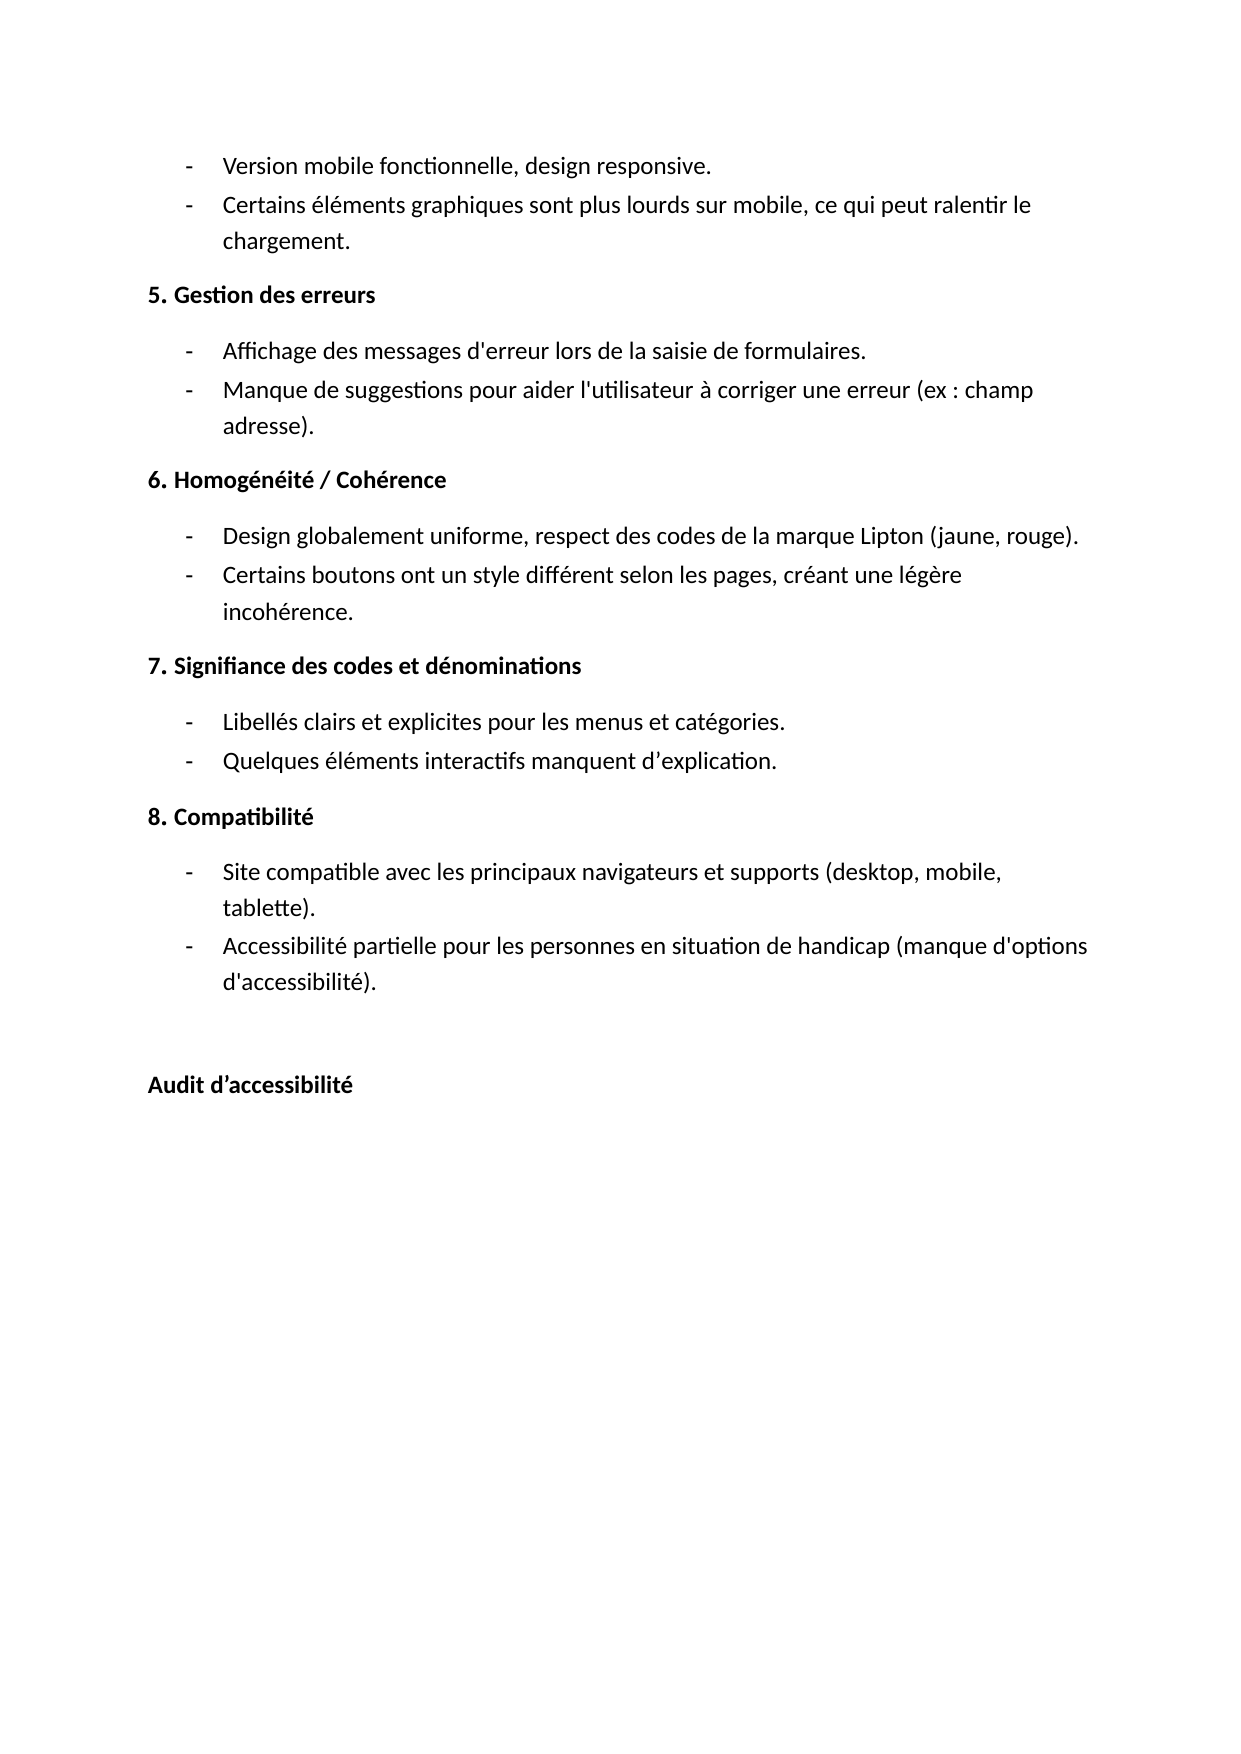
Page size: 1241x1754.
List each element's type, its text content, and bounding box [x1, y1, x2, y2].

list Certains éléments graphiques sont plus lourds sur mobile, ce qui peut ralentir le chargement. [185, 187, 1093, 256]
text 6️. Homogénéité / Cohérence [148, 462, 1093, 496]
list Quelques éléments interactifs manquent d’explication. [185, 742, 1093, 776]
text 7️. Signifiance des codes et dénominations [148, 647, 1093, 681]
list Version mobile fonctionnelle, design responsive. [185, 148, 1093, 182]
list Design globalement uniforme, respect des codes de la marque Lipton (jaune, rouge). [185, 518, 1093, 552]
text 5️. Gestion des erreurs [148, 277, 1093, 311]
text Audit d’accessibilité [148, 1069, 1093, 1100]
list Site compatible avec les principaux navigateurs et supports (desktop, mobile, tablette). [185, 854, 1093, 923]
list Manque de suggestions pour aider l'utilisateur à corriger une erreur (ex : champ adresse). [185, 372, 1093, 441]
text 8️. Compatibilité [148, 798, 1093, 832]
list Certains boutons ont un style différent selon les pages, créant une légère incohérence. [185, 557, 1093, 626]
list Libellés clairs et explicites pour les menus et catégories. [185, 703, 1093, 737]
list Affichage des messages d'erreur lors de la saisie de formulaires. [185, 333, 1093, 367]
list Accessibilité partielle pour les personnes en situation de handicap (manque d'options d'accessibilité). [185, 928, 1093, 997]
